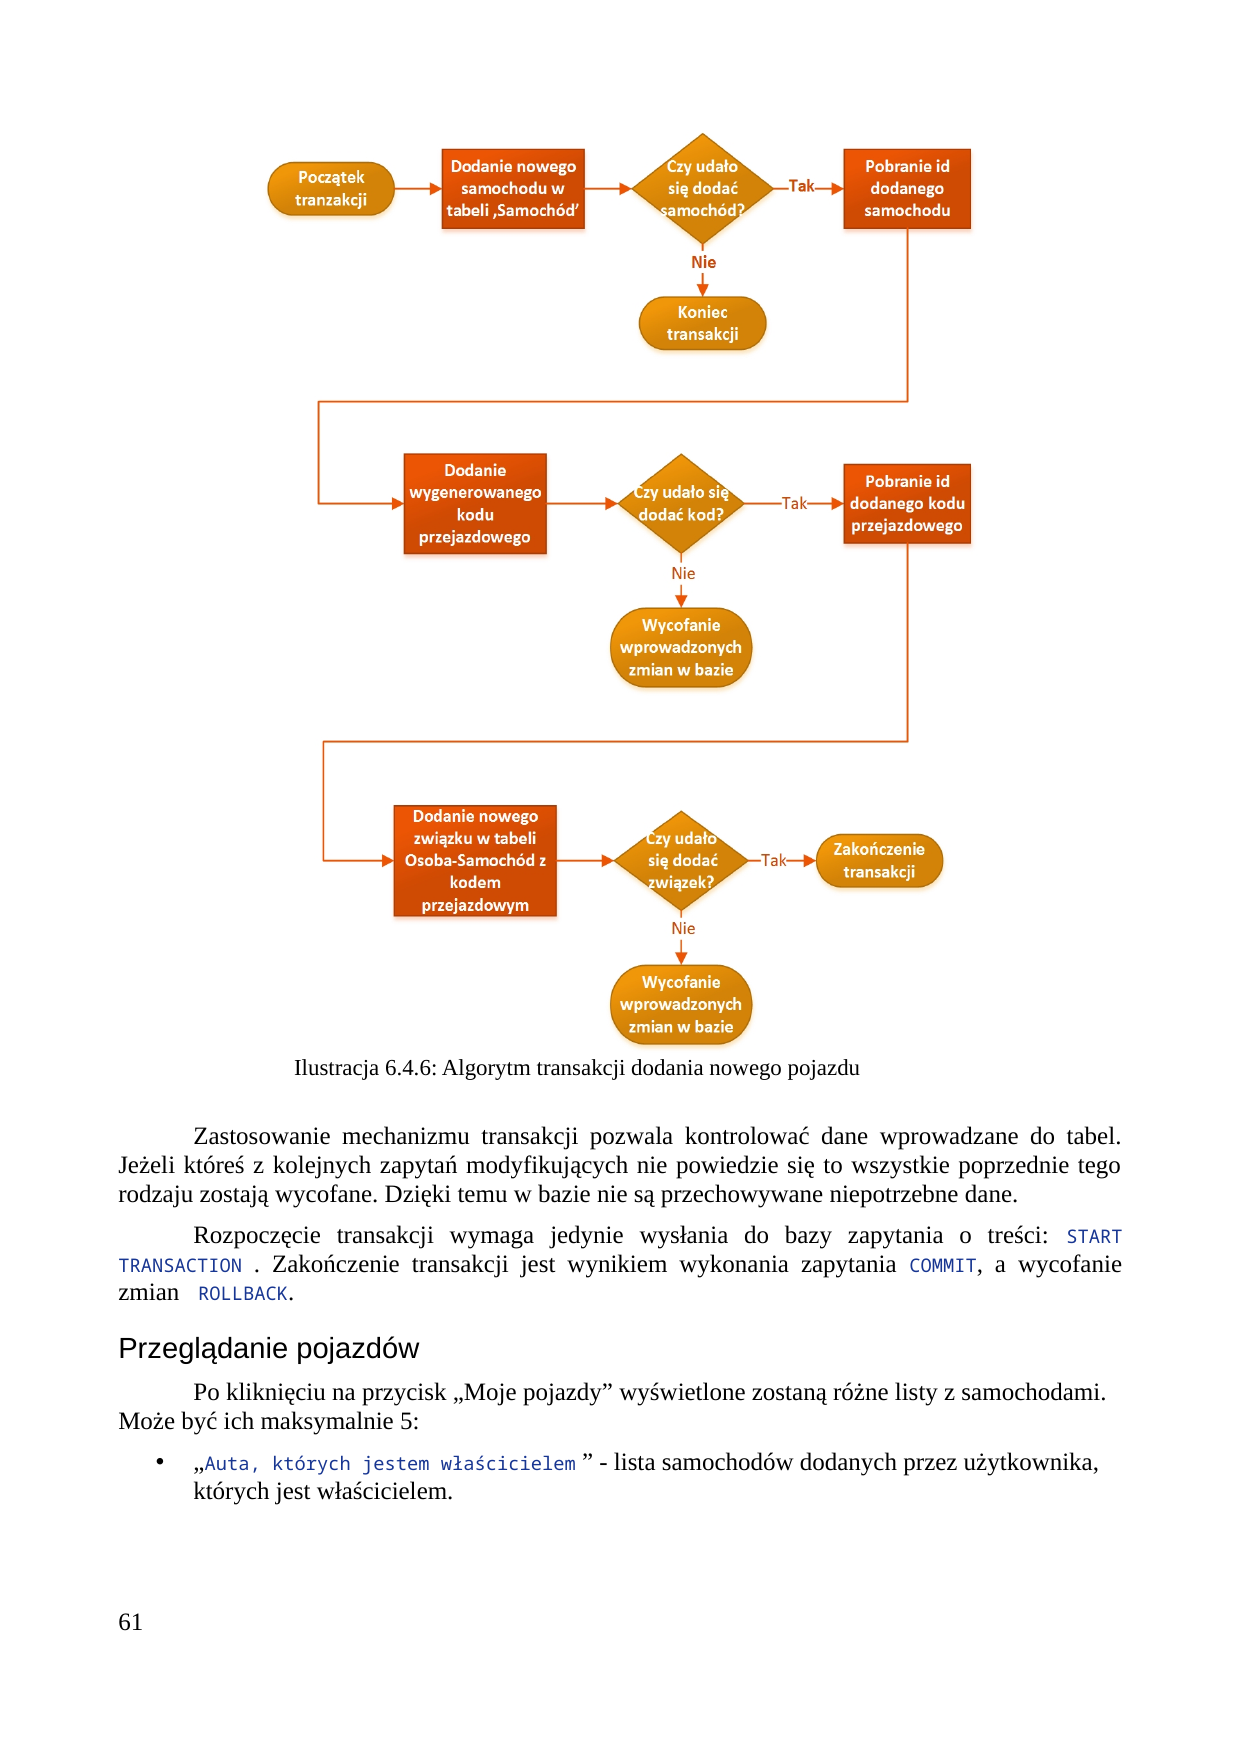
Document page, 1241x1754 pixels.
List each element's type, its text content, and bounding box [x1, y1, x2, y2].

text Po kliknięciu na przycisk „Moje pojazdy” wyświetlone zostaną różne listy z samochodami. Może być ich maksymalnie 5: [118, 1377, 1122, 1435]
list „Auta, których jestem właścicielem ” - lista samochodów dodanych przez użytkownika, których jest właścicielem. [156, 1447, 1122, 1505]
text Ilustracja 6.4.6: Algorytm transakcji dodania nowego pojazdu [294, 1054, 946, 1080]
picture [262, 130, 978, 1054]
text Rozpoczęcie transakcji wymaga jedynie wysłania do bazy zapytania o treści: START TRANSACTION . Zakończenie transakcji jest wynikiem wykonania zapytania COMMIT, a wycofanie zmian ROLLBACK. [118, 1220, 1122, 1306]
text Zastosowanie mechanizmu transakcji pozwala kontrolować dane wprowadzane do tabel. Jeżeli któreś z kolejnych zapytań modyfikujących nie powiedzie się to wszystkie poprzednie tego rodzaju zostają wycofane. Dzięki temu w bazie nie są przechowywane niepotrzebne dane. [118, 1121, 1122, 1207]
subtitle Przeglądanie pojazdów [118, 1331, 1122, 1365]
